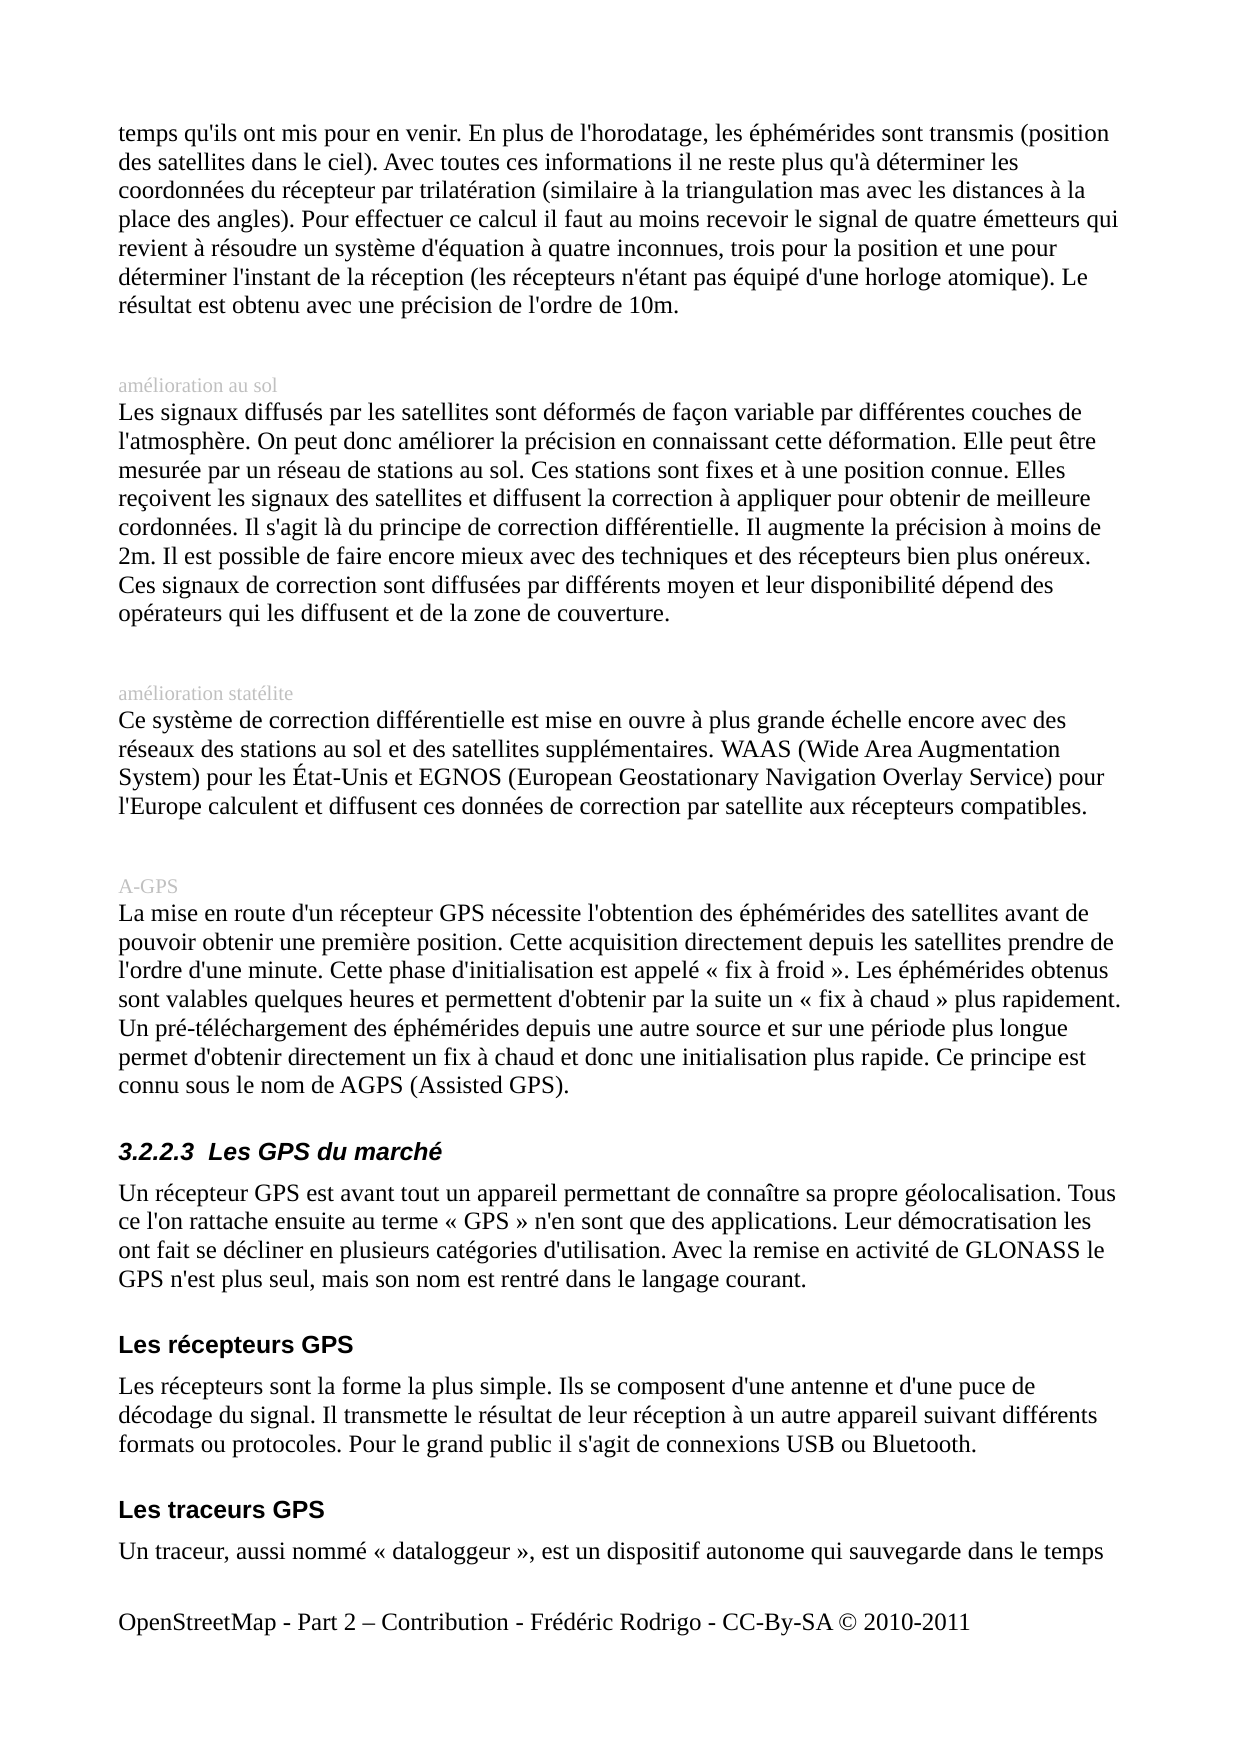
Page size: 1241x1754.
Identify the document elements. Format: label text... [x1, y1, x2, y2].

text amélioration au sol [118, 373, 1122, 397]
text Un traceur, aussi nommé « dataloggeur », est un dispositif autonome qui sauvegarde dans le temps [118, 1536, 1122, 1565]
subtitle Les récepteurs GPS [118, 1330, 1122, 1359]
text Les signaux diffusés par les satellites sont déformés de façon variable par différentes couches de l'atmosphère. On peut donc améliorer la précision en connaissant cette déformation. Elle peut être mesurée par un réseau de stations au sol. Ces stations sont fixes et à une position connue. Elles reçoivent les signaux des satellites et diffusent la correction à appliquer pour obtenir de meilleure cordonnées. Il s'agit là du principe de correction différentielle. Il augmente la précision à moins de 2m. Il est possible de faire encore mieux avec des techniques et des récepteurs bien plus onéreux. Ces signaux de correction sont diffusées par différents moyen et leur disponibilité dépend des opérateurs qui les diffusent et de la zone de couverture. [118, 397, 1122, 627]
text A-GPS [118, 874, 1122, 898]
text Ce système de correction différentielle est mise en ouvre à plus grande échelle encore avec des réseaux des stations au sol et des satellites supplémentaires. WAAS (Wide Area Augmentation System) pour les État-Unis et EGNOS (European Geostationary Navigation Overlay Service) pour l'Europe calculent et diffusent ces données de correction par satellite aux récepteurs compatibles. [118, 705, 1122, 820]
text temps qu'ils ont mis pour en venir. En plus de l'horodatage, les éphémérides sont transmis (position des satellites dans le ciel). Avec toutes ces informations il ne reste plus qu'à déterminer les coordonnées du récepteur par trilatération (similaire à la triangulation mas avec les distances à la place des angles). Pour effectuer ce calcul il faut au moins recevoir le signal de quatre émetteurs qui revient à résoudre un système d'équation à quatre inconnues, trois pour la position et une pour déterminer l'instant de la réception (les récepteurs n'étant pas équipé d'une horloge atomique). Le résultat est obtenu avec une précision de l'ordre de 10m. [118, 118, 1122, 319]
subtitle Les GPS du marché [118, 1137, 1122, 1165]
text amélioration statélite [118, 681, 1122, 705]
text Un récepteur GPS est avant tout un appareil permettant de connaître sa propre géolocalisation. Tous ce l'on rattache ensuite au terme « GPS » n'en sont que des applications. Leur démocratisation les ont fait se décliner en plusieurs catégories d'utilisation. Avec la remise en activité de GLONASS le GPS n'est plus seul, mais son nom est rentré dans le langage courant. [118, 1178, 1122, 1293]
text Les récepteurs sont la forme la plus simple. Ils se composent d'une antenne et d'une puce de décodage du signal. Il transmette le résultat de leur réception à un autre appareil suivant différents formats ou protocoles. Pour le grand public il s'agit de connexions USB ou Bluetooth. [118, 1371, 1122, 1457]
text La mise en route d'un récepteur GPS nécessite l'obtention des éphémérides des satellites avant de pouvoir obtenir une première position. Cette acquisition directement depuis les satellites prendre de l'ordre d'une minute. Cette phase d'initialisation est appelé « fix à froid ». Les éphémérides obtenus sont valables quelques heures et permettent d'obtenir par la suite un « fix à chaud » plus rapidement. Un pré-téléchargement des éphémérides depuis une autre source et sur une période plus longue permet d'obtenir directement un fix à chaud et donc une initialisation plus rapide. Ce principe est connu sous le nom de AGPS (Assisted GPS). [118, 898, 1122, 1099]
subtitle Les traceurs GPS [118, 1495, 1122, 1523]
